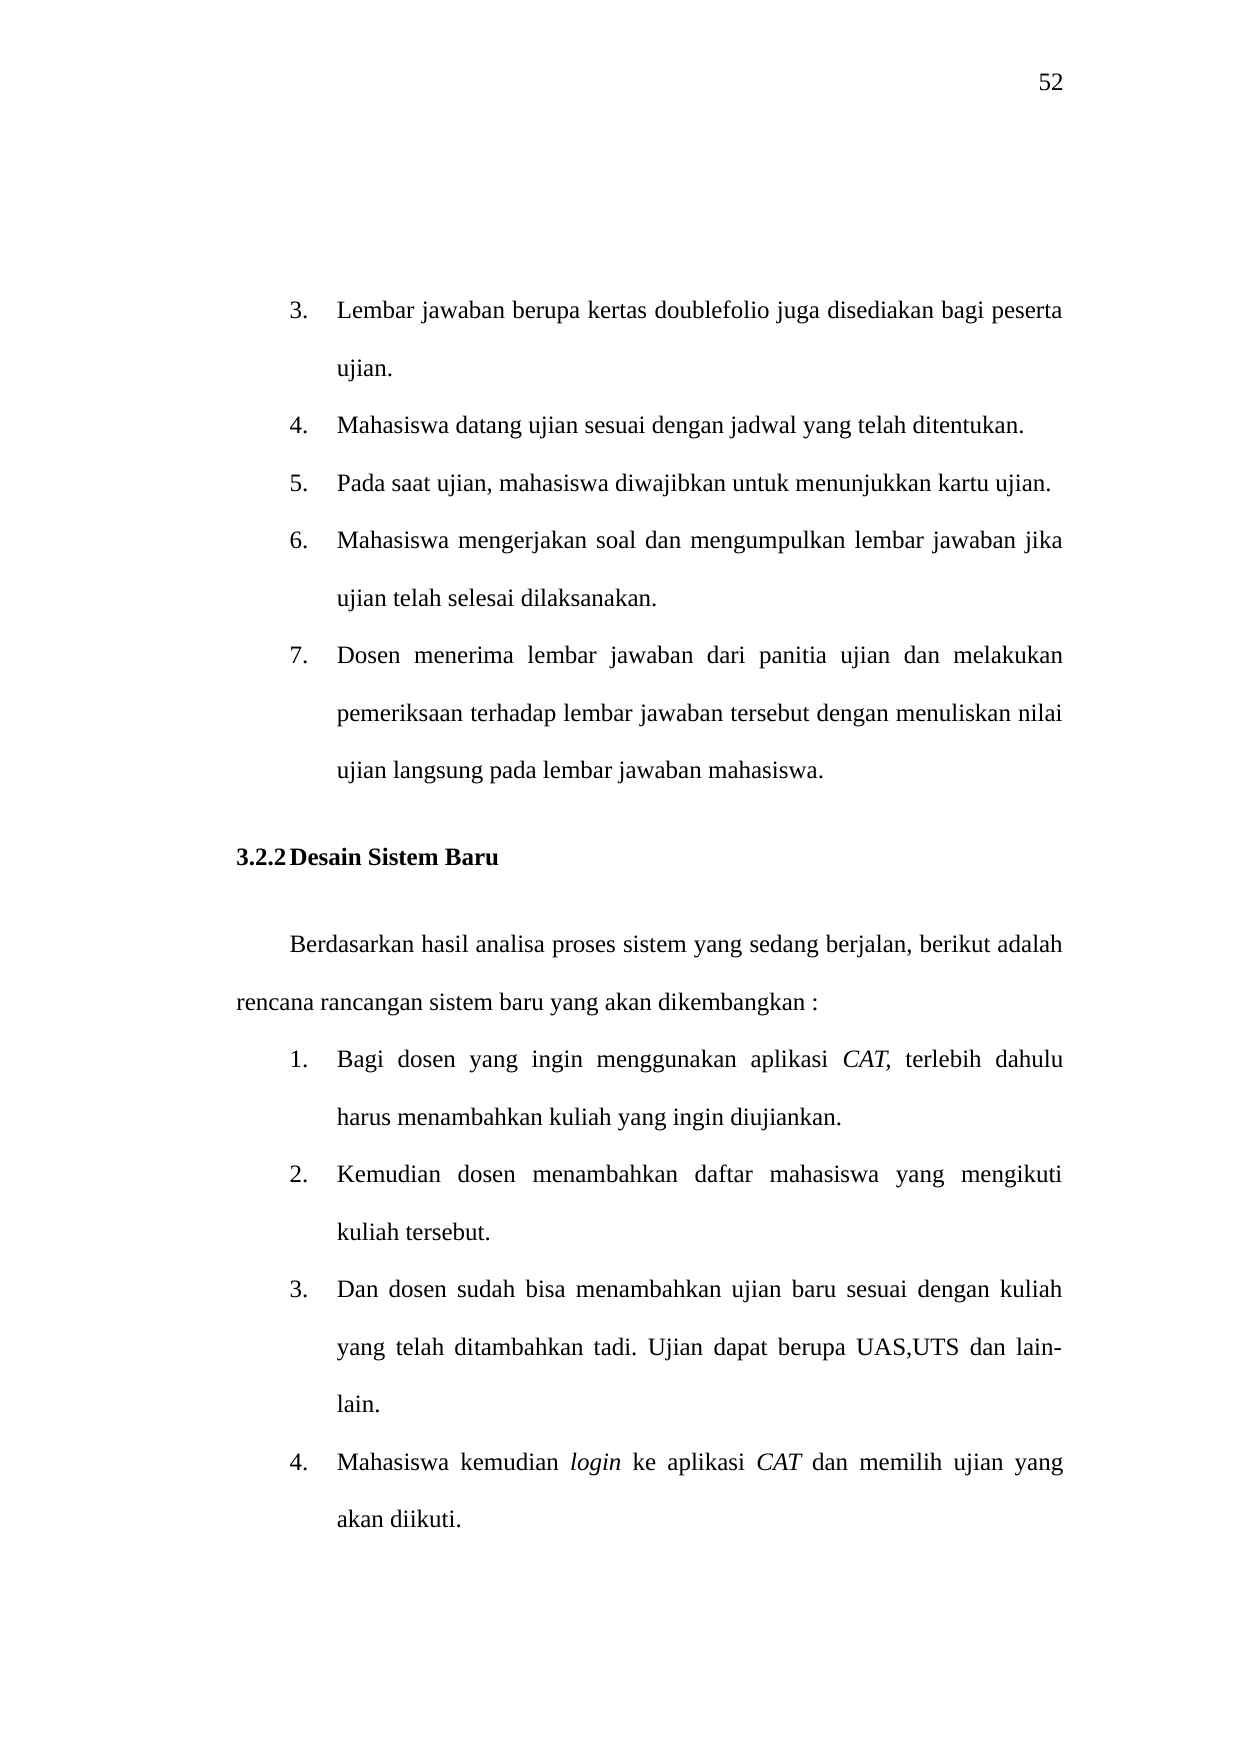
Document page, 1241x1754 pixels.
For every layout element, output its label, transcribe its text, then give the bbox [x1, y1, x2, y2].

list Bagi dosen yang ingin menggunakan aplikasi CAT, terlebih dahulu harus menambahkan kuliah yang ingin diujiankan. [289, 1044, 1063, 1131]
list Kemudian dosen menambahkan daftar mahasiswa yang mengikuti kuliah tersebut. [289, 1159, 1063, 1246]
list Pada saat ujian, mahasiswa diwajibkan untuk menunjukkan kartu ujian. [289, 468, 1063, 497]
list Mahasiswa kemudian login ke aplikasi CAT dan memilih ujian yang akan diikuti. [289, 1447, 1063, 1533]
list Dan dosen sudah bisa menambahkan ujian baru sesuai dengan kuliah yang telah ditambahkan tadi. Ujian dapat berupa UAS,UTS dan lain-lain. [289, 1274, 1063, 1418]
list Lembar jawaban berupa kertas doublefolio juga disediakan bagi peserta ujian. [289, 295, 1063, 382]
list Mahasiswa mengerjakan soal dan mengumpulkan lembar jawaban jika ujian telah selesai dilaksanakan. [289, 525, 1063, 612]
list Mahasiswa datang ujian sesuai dengan jadwal yang telah ditentukan. [289, 410, 1063, 439]
text Berdasarkan hasil analisa proses sistem yang sedang berjalan, berikut adalah rencana rancangan sistem baru yang akan dikembangkan : [236, 929, 1063, 1016]
subtitle 3.2.2 Desain Sistem Baru [236, 842, 1063, 871]
list Dosen menerima lembar jawaban dari panitia ujian dan melakukan pemeriksaan terhadap lembar jawaban tersebut dengan menuliskan nilai ujian langsung pada lembar jawaban mahasiswa. [289, 640, 1063, 784]
